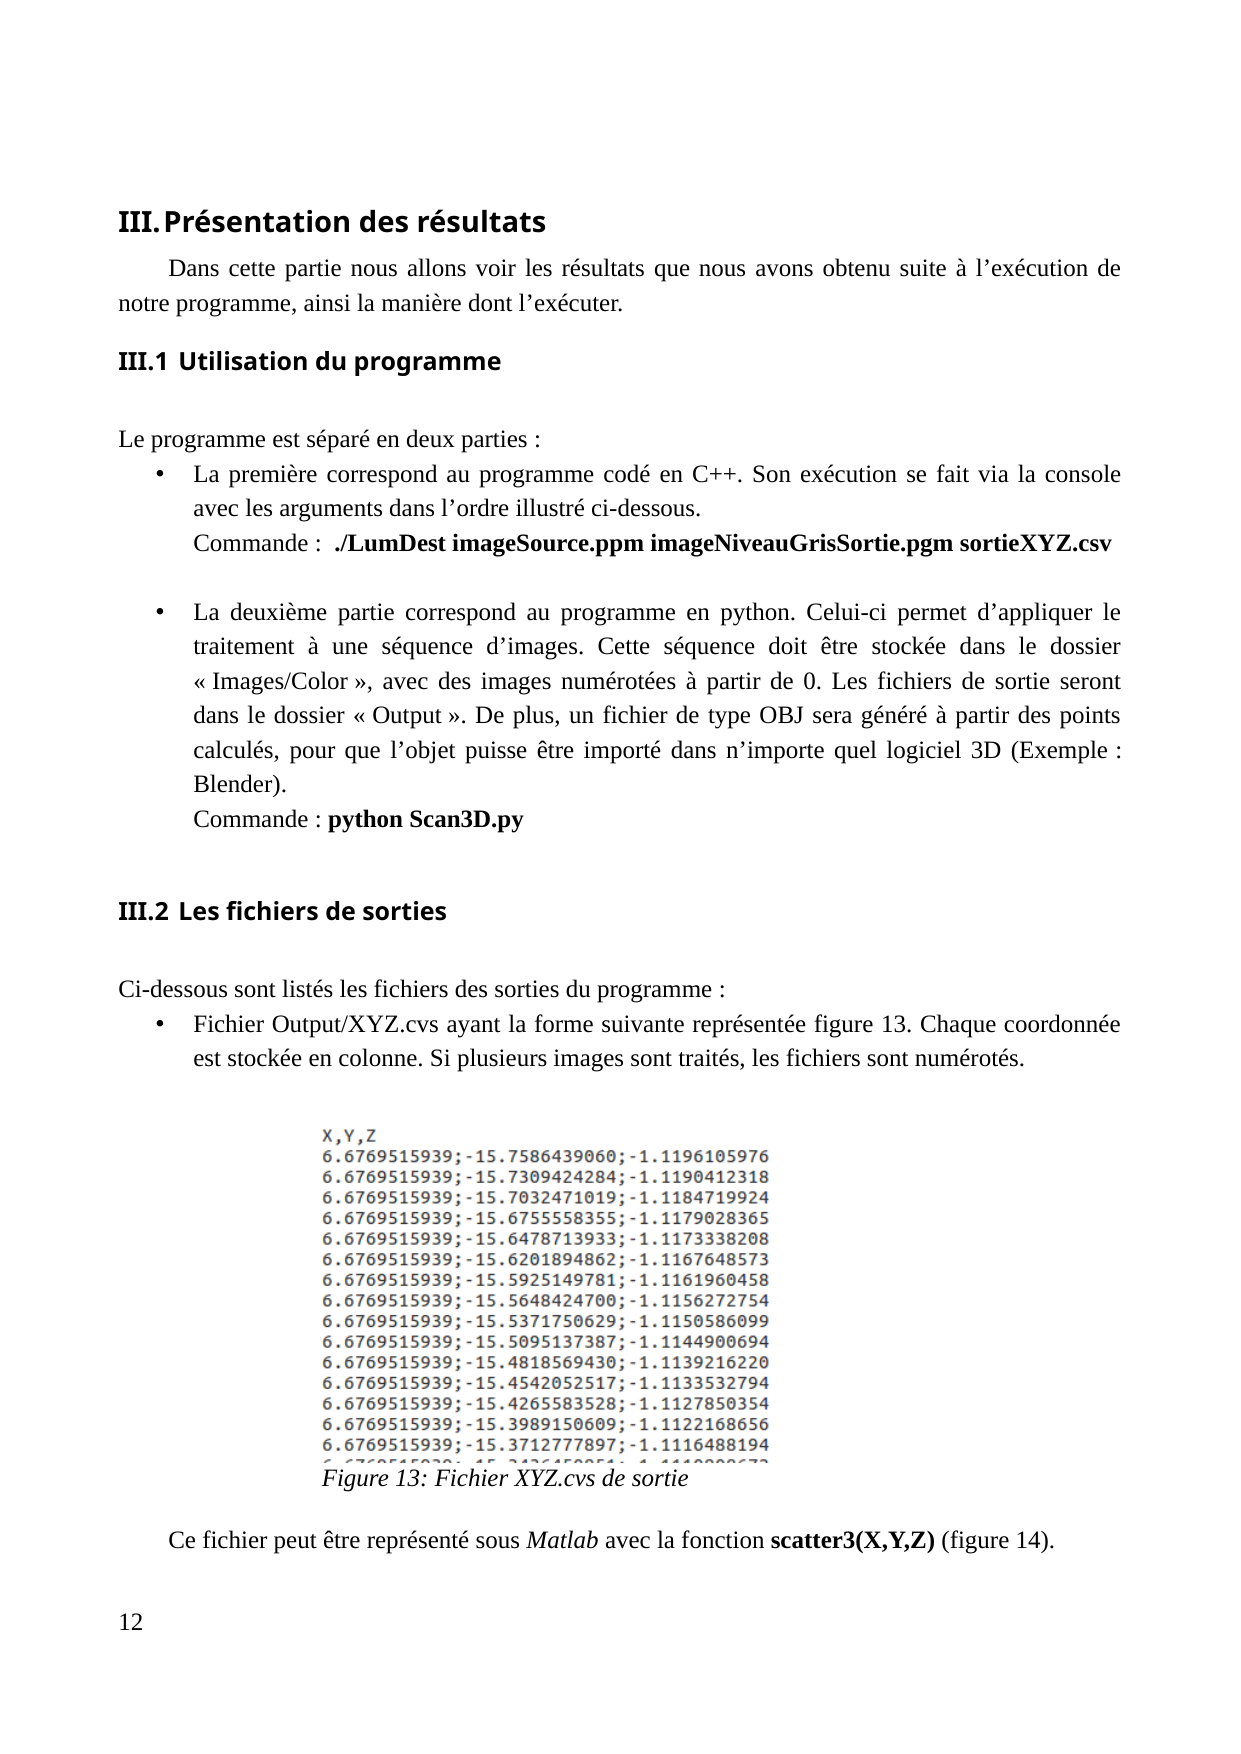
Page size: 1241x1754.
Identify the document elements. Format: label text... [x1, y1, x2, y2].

list Commande : ./LumDest imageSource.ppm imageNiveauGrisSortie.pgm sortieXYZ.csv [156, 528, 1122, 557]
subtitle Utilisation du programme [118, 343, 1122, 377]
list La deuxième partie correspond au programme en python. Celui-ci permet d’appliquer le traitement à une séquence d’images. Cette séquence doit être stockée dans le dossier « Images/Color », avec des images numérotées à partir de 0. Les fichiers de sortie seront dans le dossier « Output ». De plus, un fichier de type OBJ sera généré à partir des points calculés, pour que l’objet puisse être importé dans n’importe quel logiciel 3D (Exemple : Blender). [156, 597, 1122, 798]
list Commande : python Scan3D.py [156, 804, 1122, 832]
subtitle Les fichiers de sorties [118, 893, 1122, 927]
picture [321, 1126, 794, 1463]
list La première correspond au programme codé en C++. Son exécution se fait via la console avec les arguments dans l’ordre illustré ci-dessous. [156, 459, 1122, 522]
text Ci-dessous sont listés les fichiers des sorties du programme : [118, 974, 1122, 1003]
text Le programme est séparé en deux parties : [118, 424, 1122, 453]
list Fichier Output/XYZ.cvs ayant la forme suivante représentée figure 13. Chaque coordonnée est stockée en colonne. Si plusieurs images sont traités, les fichiers sont numérotés. [156, 1009, 1122, 1072]
text Ce fichier peut être représenté sous Matlab avec la fonction scatter3(X,Y,Z) (figure 14). [118, 1526, 1122, 1554]
text Figure 13: Fichier XYZ.cvs de sortie [322, 1463, 794, 1492]
text Dans cette partie nous allons voir les résultats que nous avons obtenu suite à l’exécution de notre programme, ainsi la manière dont l’exécuter. [118, 253, 1122, 317]
subtitle Présentation des résultats [118, 201, 1122, 241]
